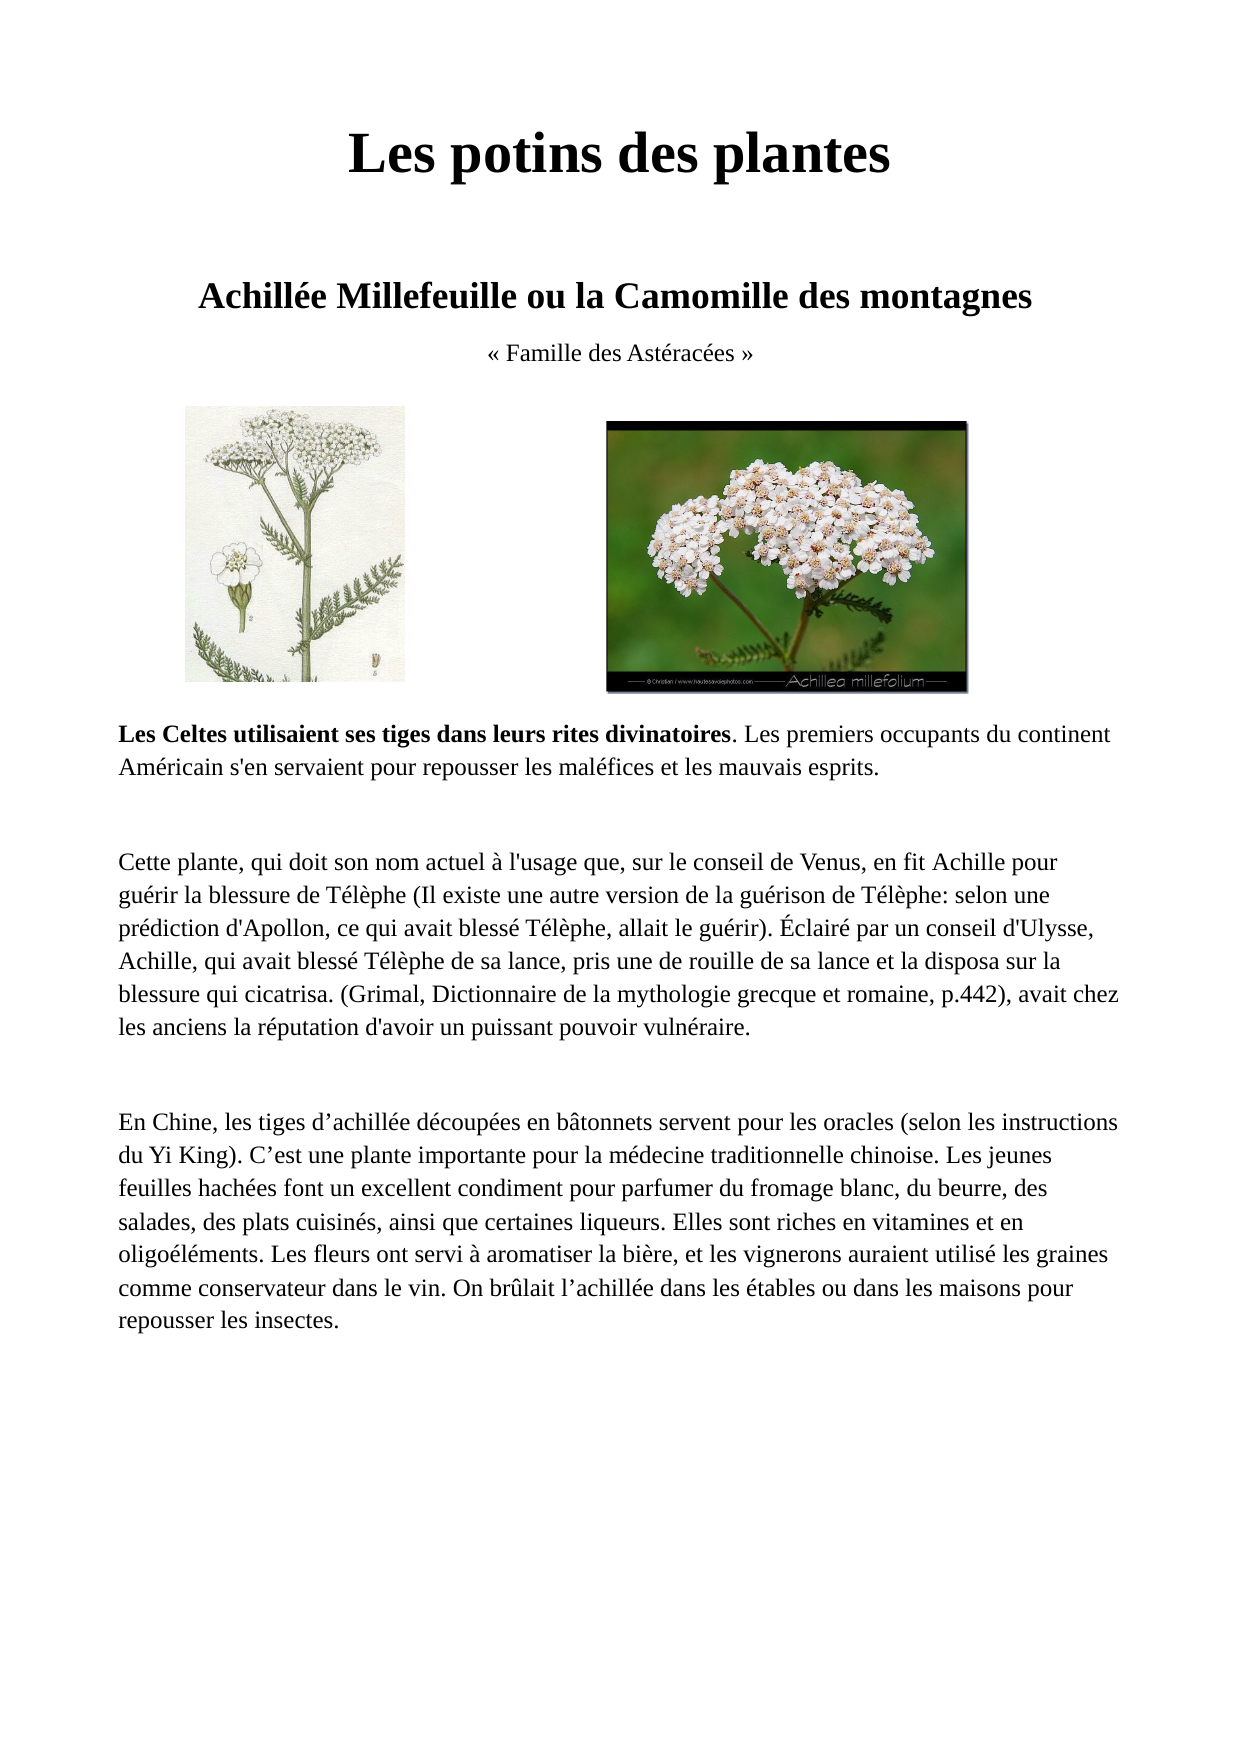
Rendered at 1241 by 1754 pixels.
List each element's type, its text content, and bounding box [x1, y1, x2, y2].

text Cette plante, qui doit son nom actuel à l'usage que, sur le conseil de Venus, en fit Achille pour guérir la blessure de Télèphe (Il existe une autre version de la guérison de Télèphe: selon une prédiction d'Apollon, ce qui avait blessé Télèphe, allait le guérir). Éclairé par un conseil d'Ulysse, Achille, qui avait blessé Télèphe de sa lance, pris une de rouille de sa lance et la disposa sur la blessure qui cicatrisa. (Grimal, Dictionnaire de la mythologie grecque et romaine, p.442), avait chez les anciens la réputation d'avoir un puissant pouvoir vulnéraire. [118, 847, 1122, 1041]
text Les potins des plantes [118, 118, 1122, 185]
text En Chine, les tiges d’achillée découpées en bâtonnets servent pour les oracles (selon les instructions du Yi King). C’est une plante importante pour la médecine traditionnelle chinoise. Les jeunes feuilles hachées font un excellent condiment pour parfumer du fromage blanc, du beurre, des salades, des plats cuisinés, ainsi que certaines liqueurs. Elles sont riches en vitamines et en oligoéléments. Les fleurs ont servi à aromatiser la bière, et les vignerons auraient utilisé les graines comme conservateur dans le vin. On brûlait l’achillée dans les étables ou dans les maisons pour repousser les insectes. [118, 1107, 1122, 1334]
picture [606, 421, 969, 694]
picture [185, 406, 406, 682]
text Achillée Millefeuille ou la Camomille des montagnes [118, 274, 1122, 317]
text « Famille des Astéracées » [118, 338, 1122, 367]
text Les Celtes utilisaient ses tiges dans leurs rites divinatoires. Les premiers occupants du continent Américain s'en servaient pour repousser les maléfices et les mauvais esprits. [118, 719, 1122, 781]
